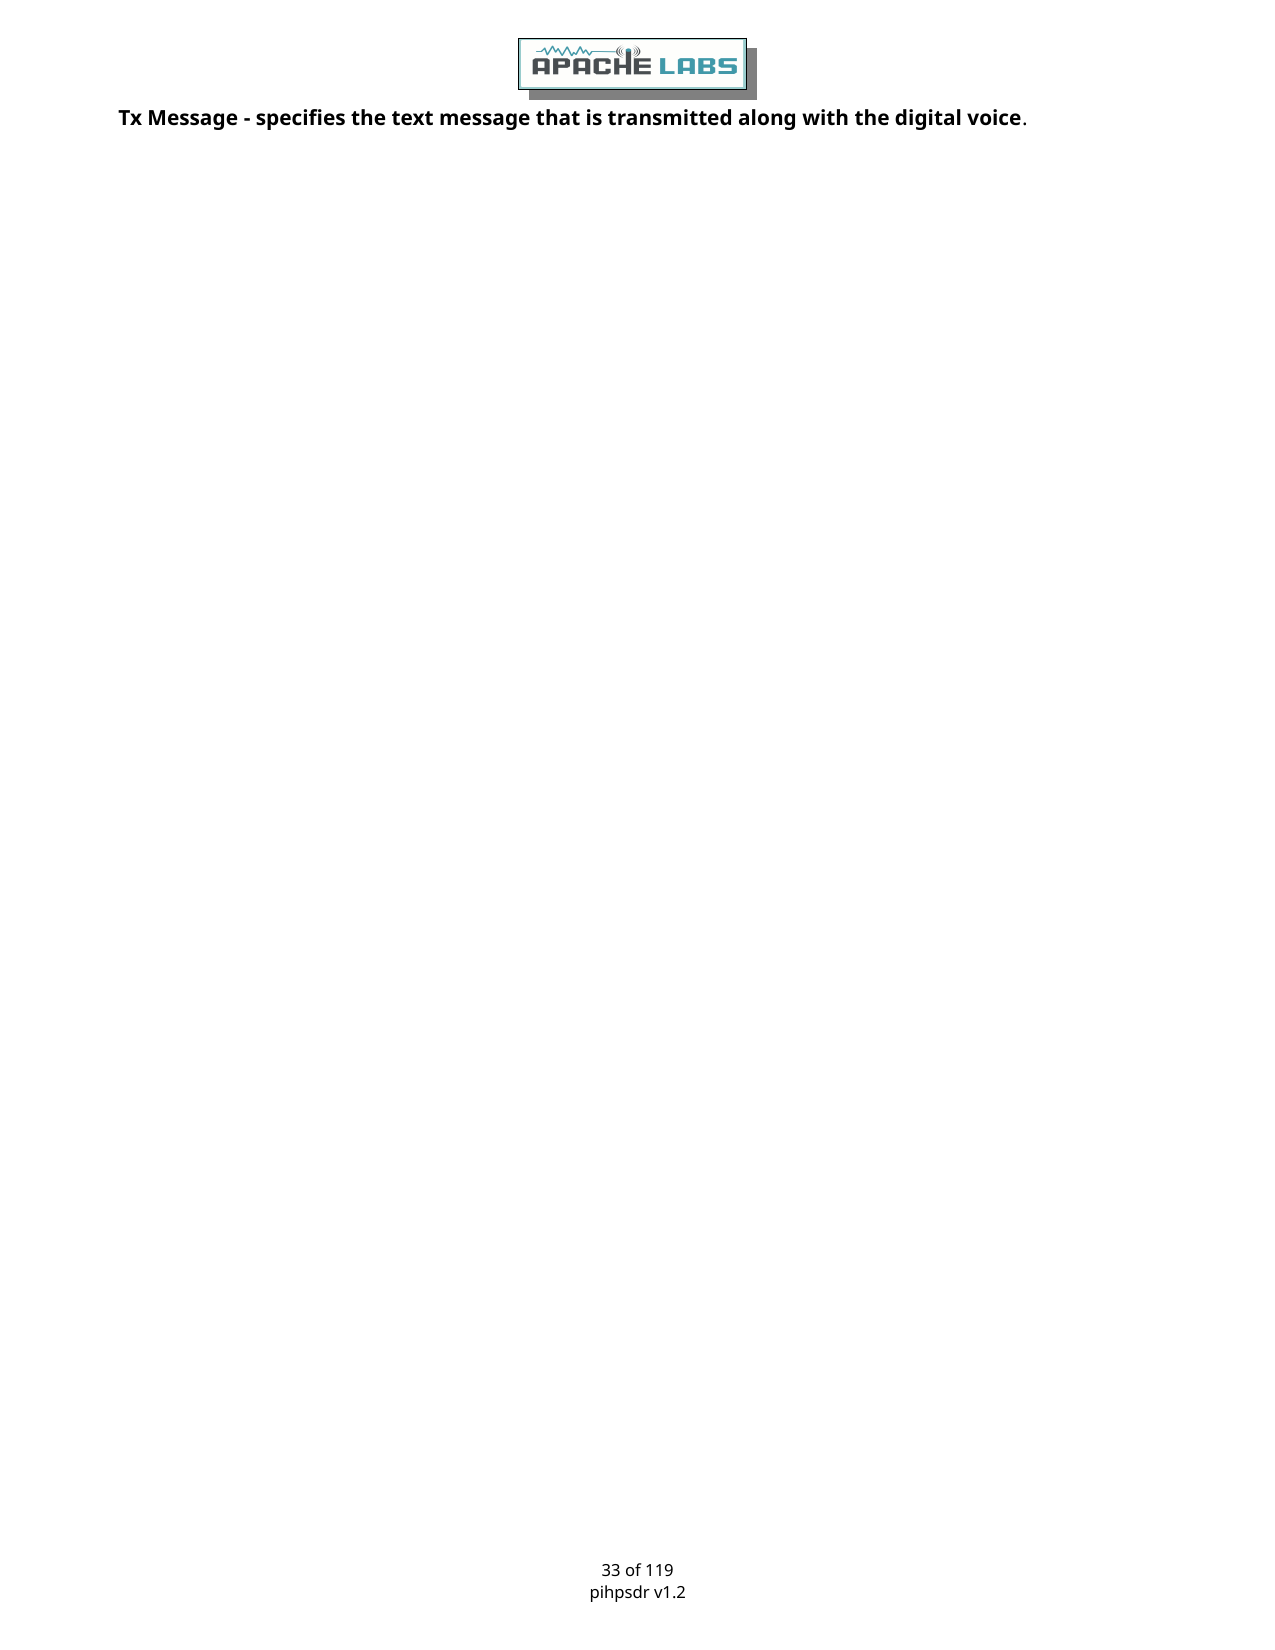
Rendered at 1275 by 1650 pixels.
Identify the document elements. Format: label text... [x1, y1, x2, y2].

picture [521, 40, 744, 87]
list Tx Message - specifies the text message that is transmitted along with the digital voice. [118, 103, 1157, 132]
